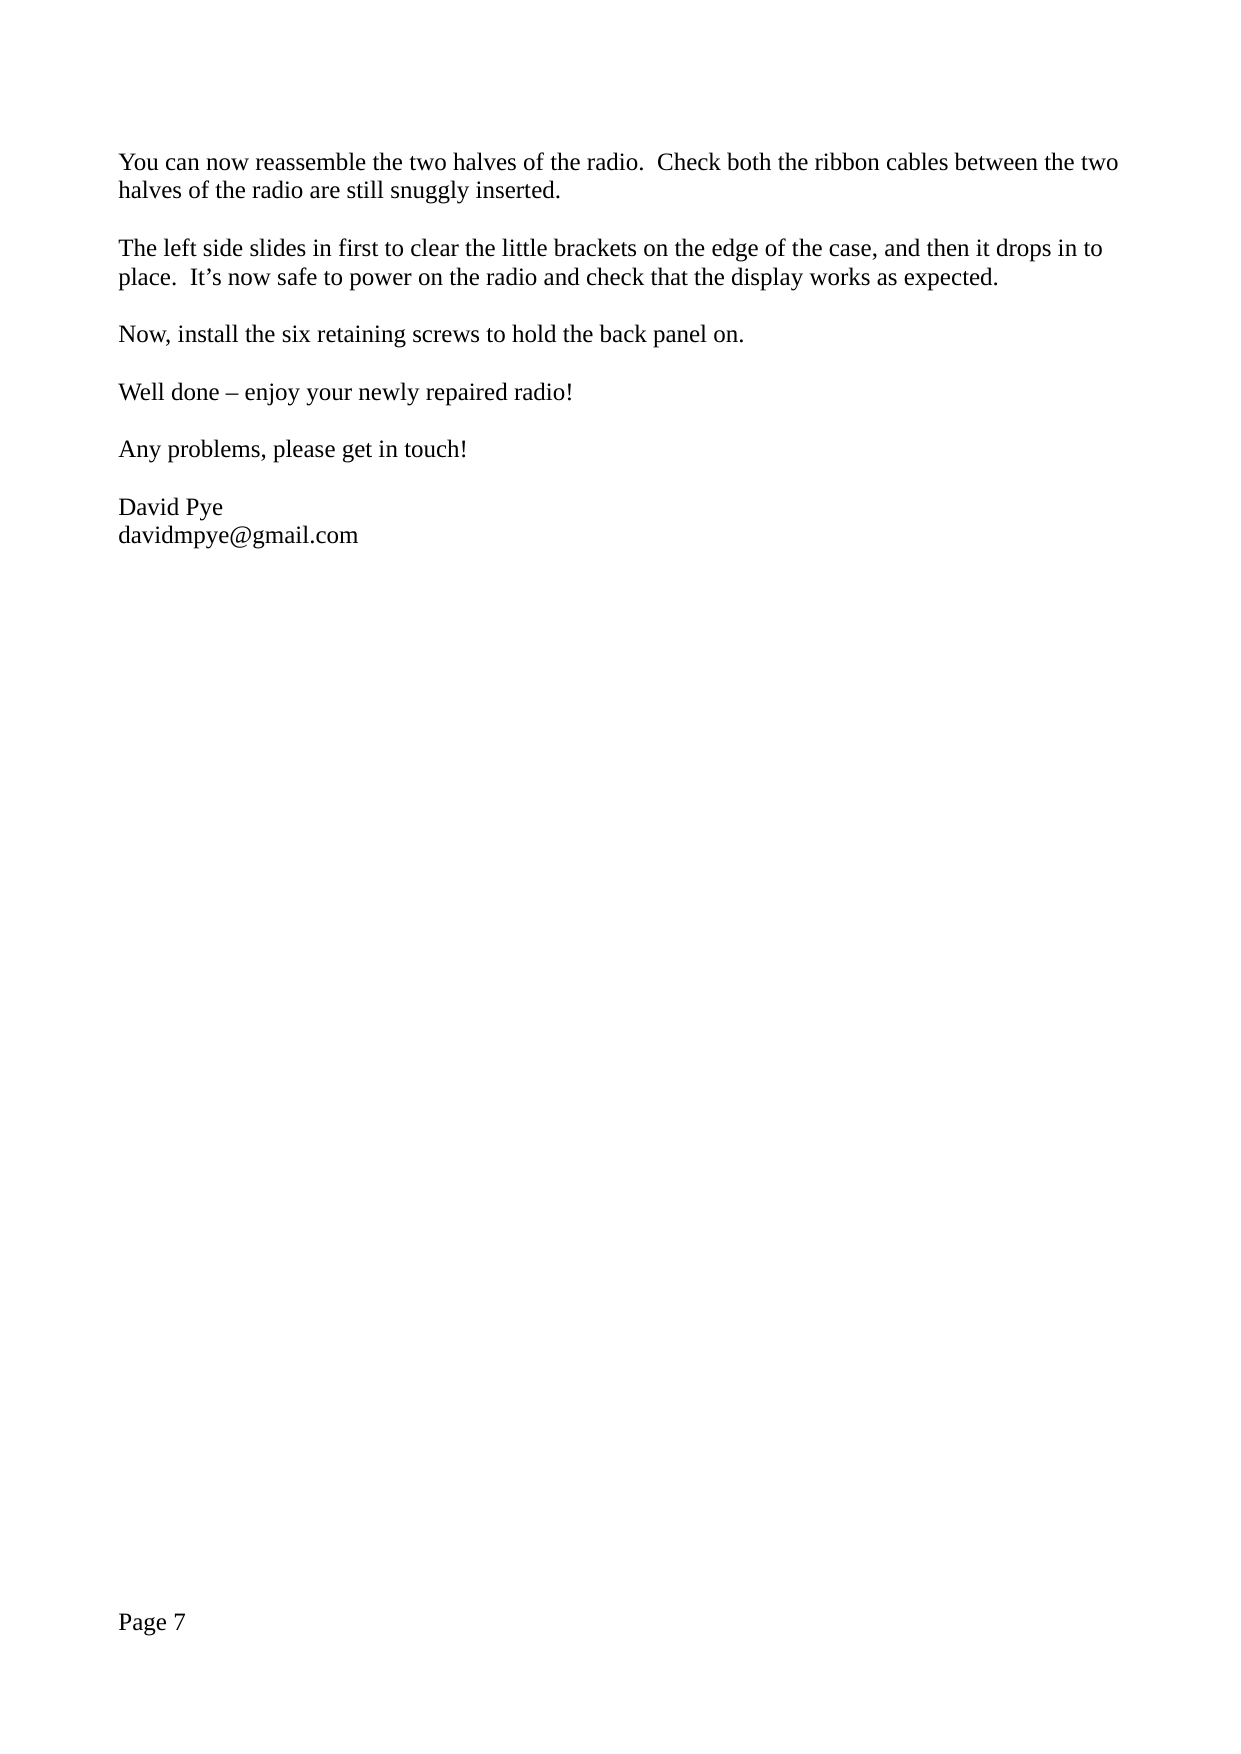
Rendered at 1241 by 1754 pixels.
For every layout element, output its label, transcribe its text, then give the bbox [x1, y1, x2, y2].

text David Pye [118, 492, 1122, 521]
text davidmpye@gmail.com [118, 521, 1122, 549]
text You can now reassemble the two halves of the radio. Check both the ribbon cables between the two halves of the radio are still snuggly inserted. [118, 147, 1122, 204]
text Now, install the six retaining screws to hold the back panel on. [118, 319, 1122, 348]
text Well done – enjoy your newly repaired radio! [118, 377, 1122, 406]
text Any problems, please get in touch! [118, 434, 1122, 463]
text The left side slides in first to clear the little brackets on the edge of the case, and then it drops in to place. It’s now safe to power on the radio and check that the display works as expected. [118, 233, 1122, 291]
